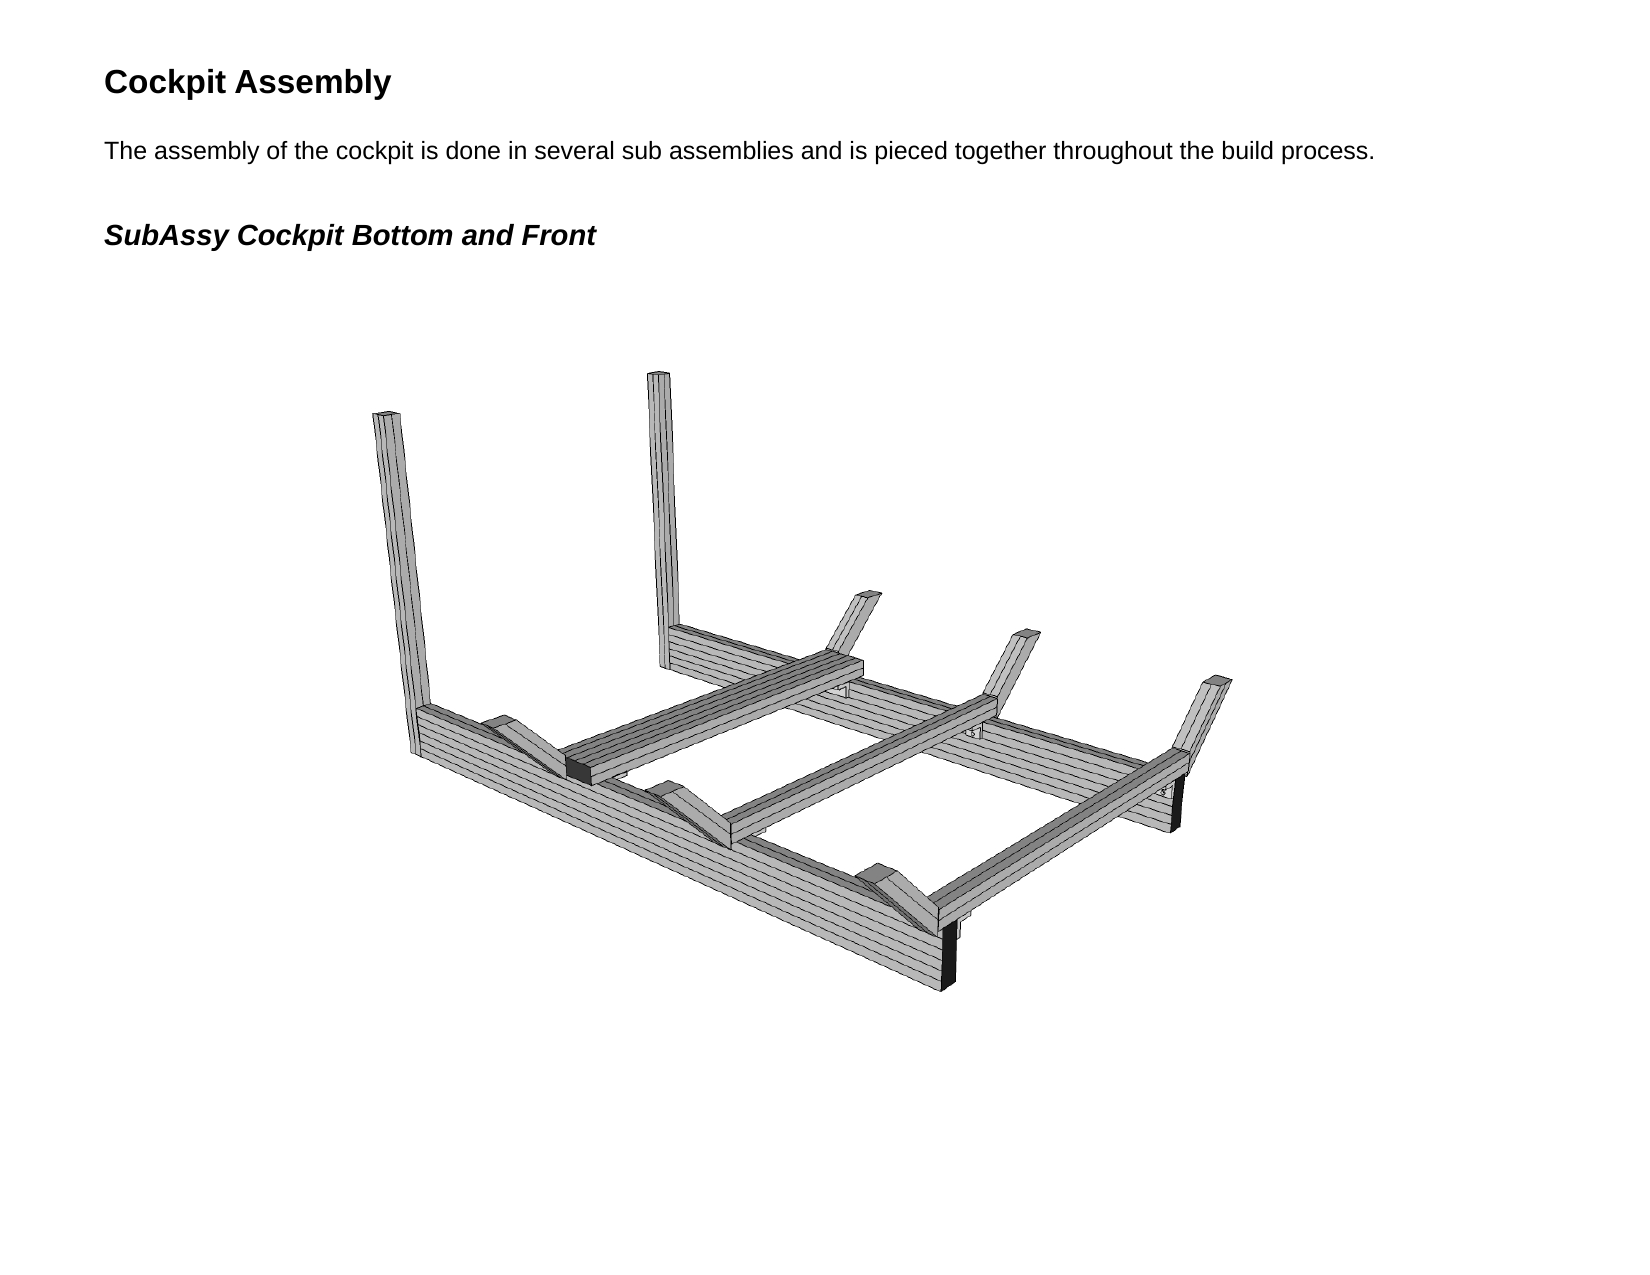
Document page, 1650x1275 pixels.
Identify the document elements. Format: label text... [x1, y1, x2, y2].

text The assembly of the cockpit is done in several sub assemblies and is pieced together throughout the build process. [30, 136, 1620, 165]
subtitle SubAssy Cockpit Bottom and Front [30, 218, 1620, 252]
subtitle Cockpit Assembly [30, 62, 1620, 101]
picture [30, 315, 1620, 1079]
